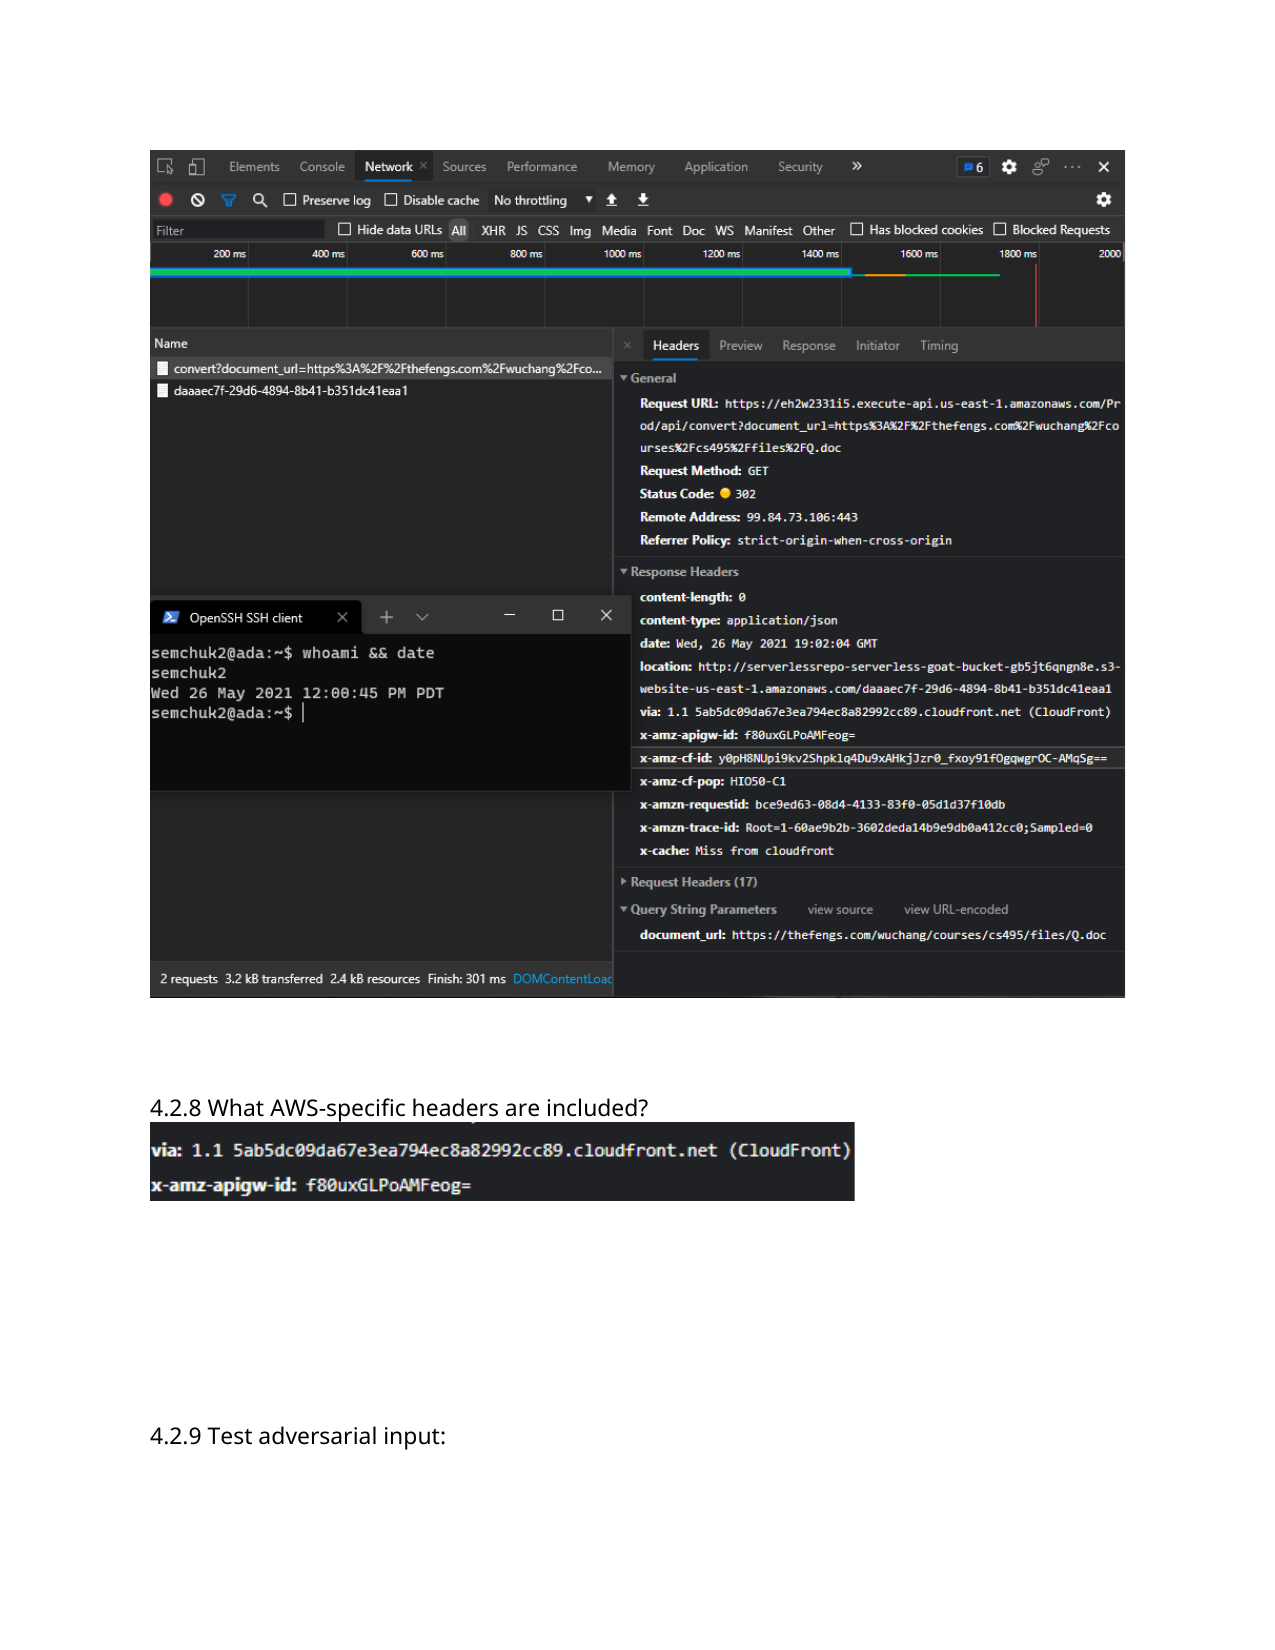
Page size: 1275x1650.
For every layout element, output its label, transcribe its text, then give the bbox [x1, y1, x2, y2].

text 4.2.9 Test adversarial input: [150, 1420, 1125, 1451]
text 4.2.8 What AWS-specific headers are included? [150, 1092, 1125, 1123]
picture [150, 150, 1125, 998]
picture [150, 1122, 855, 1201]
